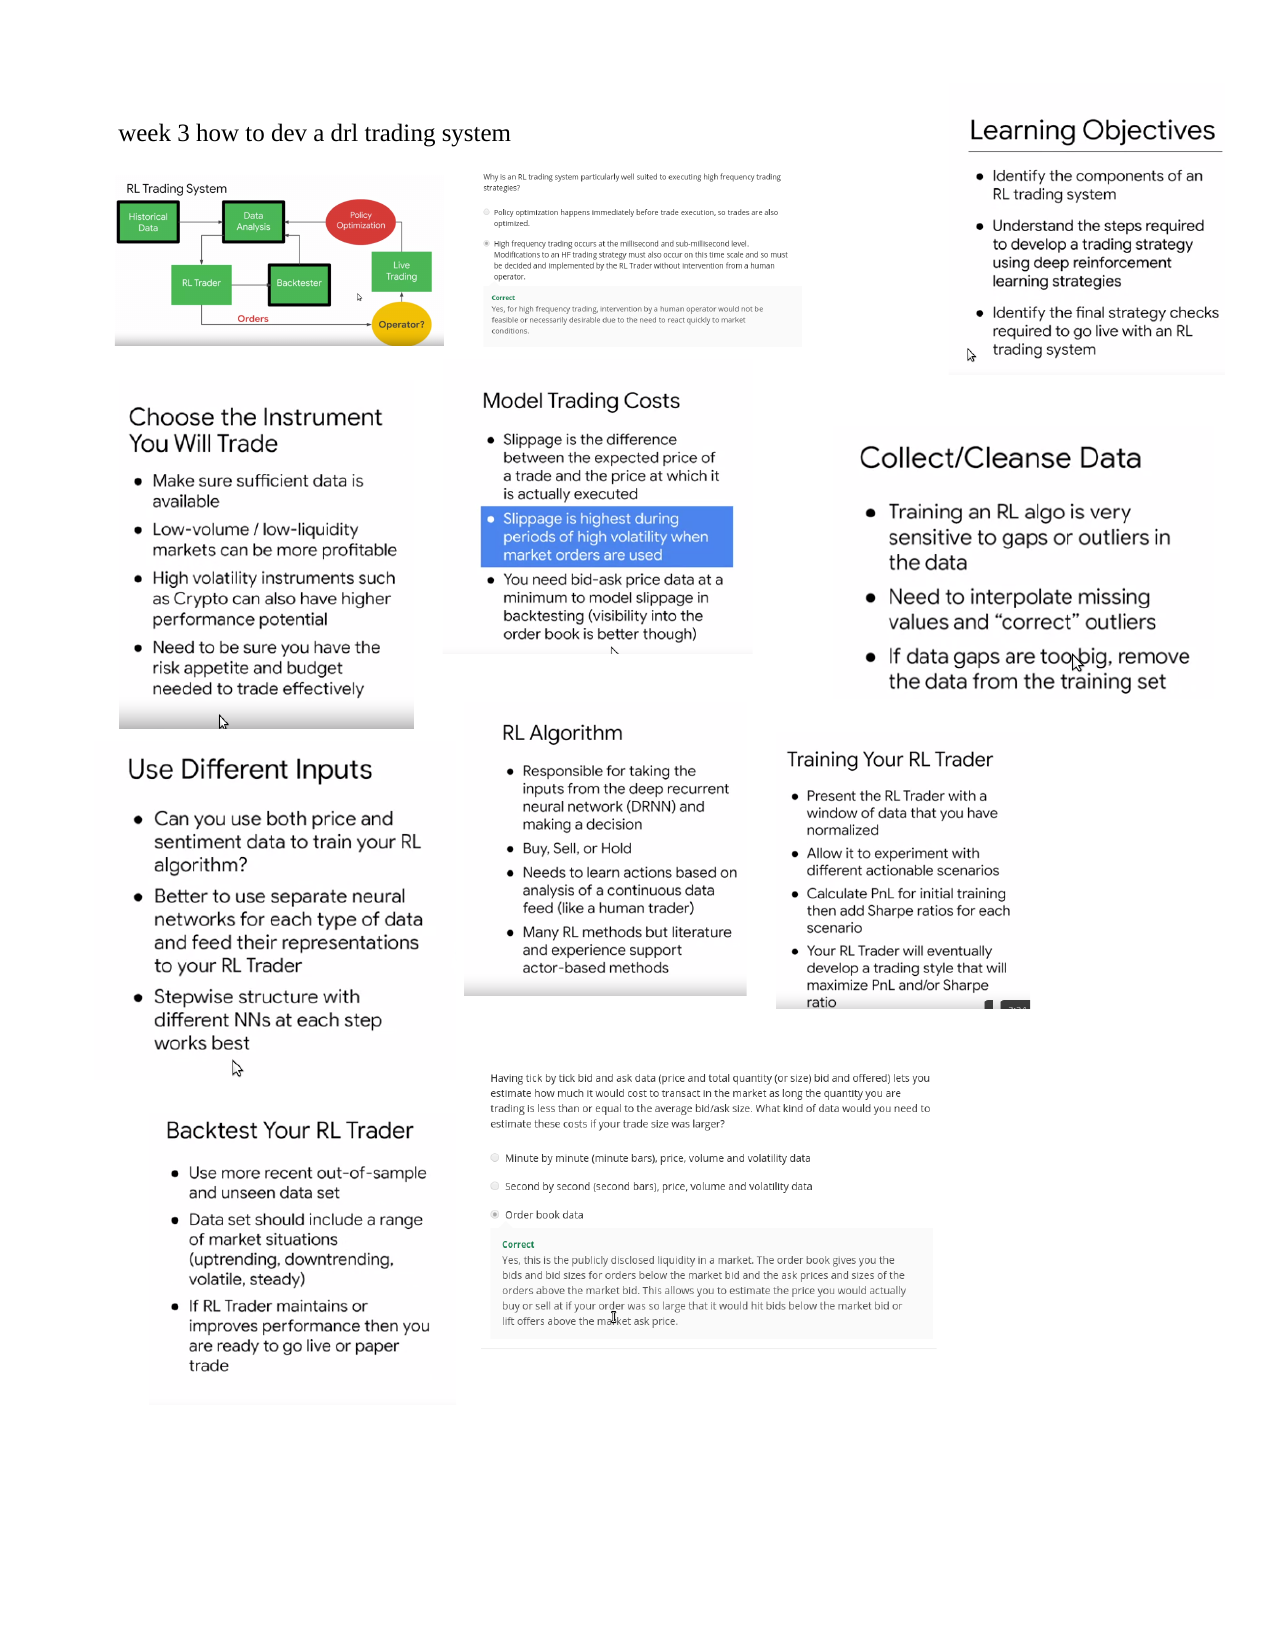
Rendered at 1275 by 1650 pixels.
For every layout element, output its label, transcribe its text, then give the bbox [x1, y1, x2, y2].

picture [93, 741, 457, 1080]
picture [948, 83, 1225, 375]
picture [119, 380, 414, 729]
picture [776, 732, 1031, 1009]
picture [114, 175, 444, 346]
picture [149, 1113, 457, 1405]
picture [470, 163, 803, 347]
picture [481, 1051, 937, 1350]
picture [442, 359, 753, 654]
picture [832, 426, 1214, 699]
picture [464, 702, 747, 996]
text week 3 how to dev a drl trading system [118, 118, 948, 147]
